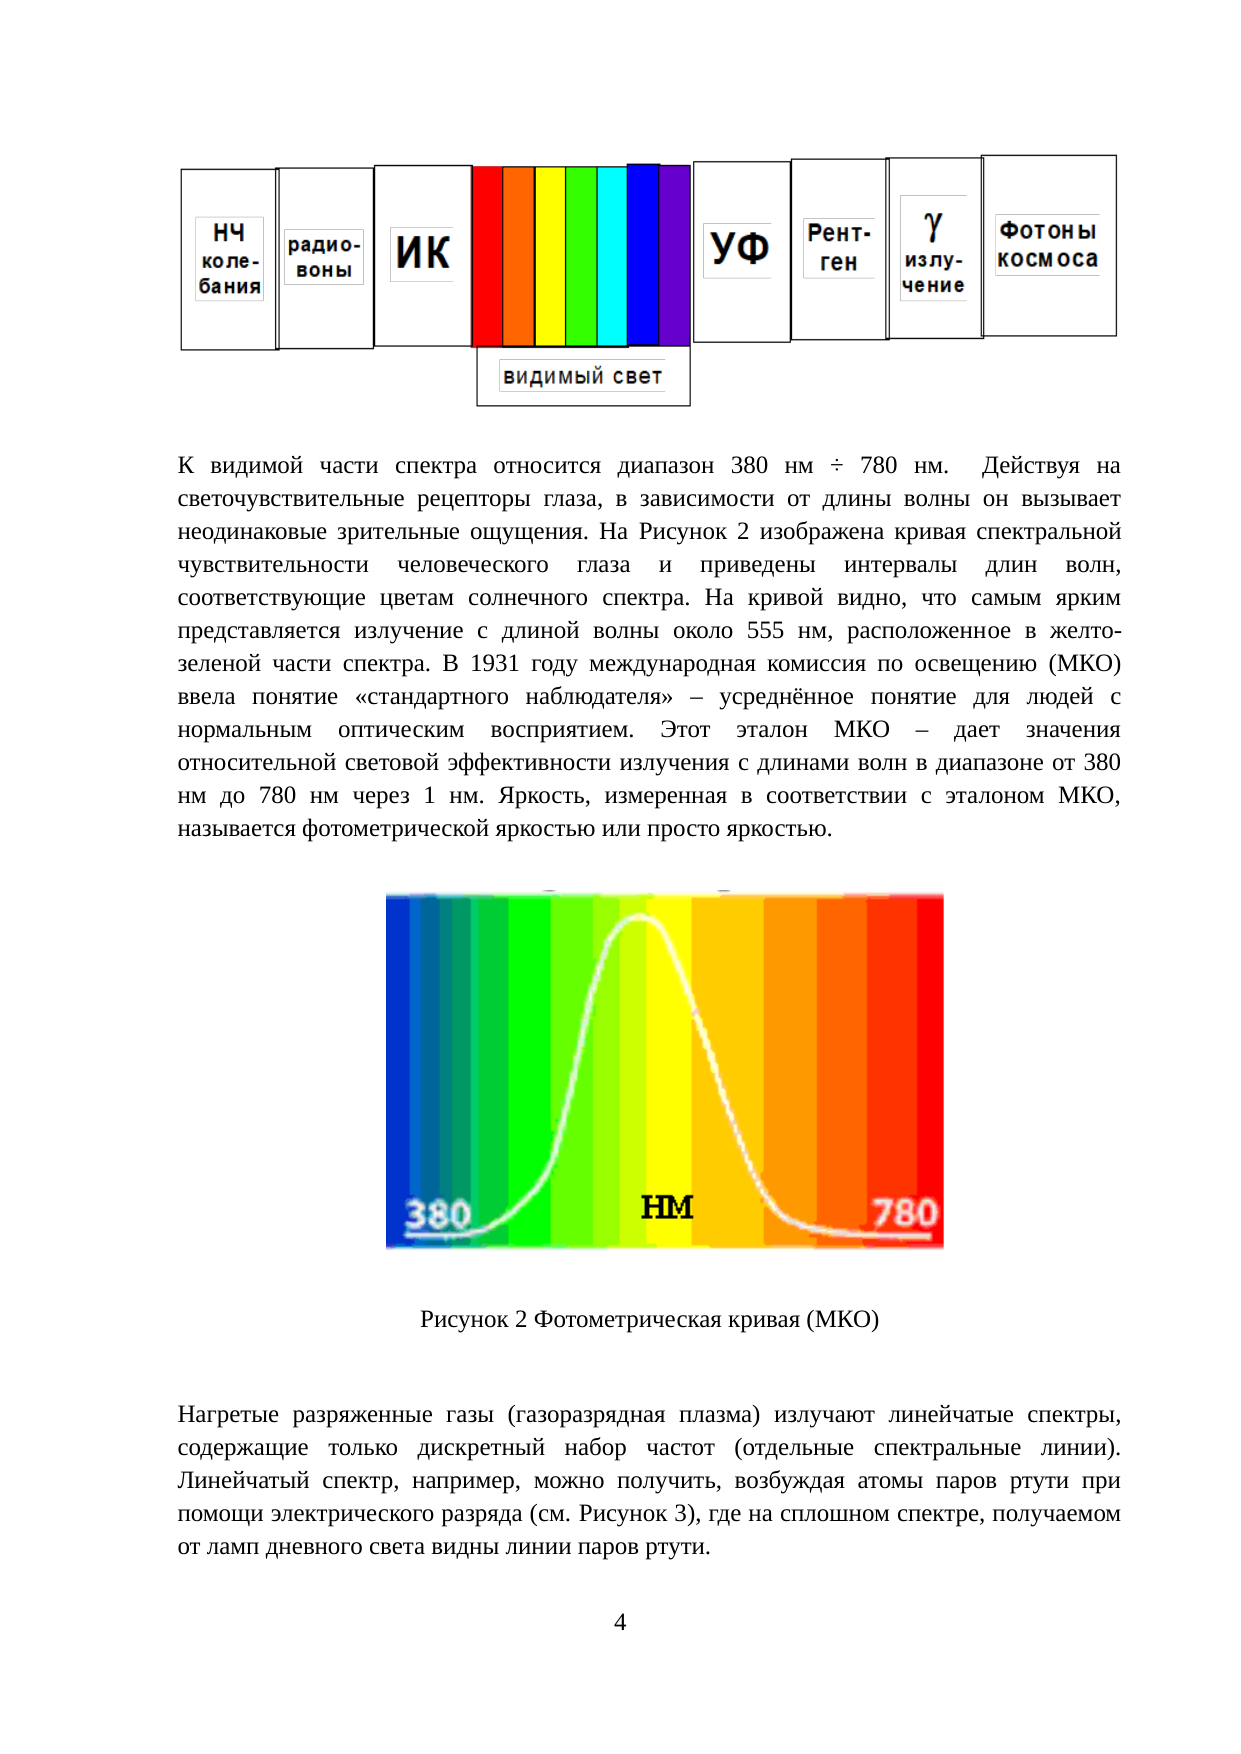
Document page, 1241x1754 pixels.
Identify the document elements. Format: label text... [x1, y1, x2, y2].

picture [147, 118, 1152, 446]
text К видимой части спектра относится диапазон 380 нм ÷ 780 нм. Действуя на светочувствительные рецепторы глаза, в зависимости от длины волны он вызывает неодинаковые зрительные ощущения. На Рисунок 2 изображена кривая спектральной чувствительности человеческого глаза и приведены интервалы длин волн, соответствующие цветам солнечного спектра. На кривой видно, что самым ярким представляется излучение с длиной волны около 555 нм, расположенное в желто-зеленой части спектра. В 1931 году международная комиссия по освещению (МКО) ввела понятие «стандартного наблюдателя» – усреднённое понятие для людей с нормальным оптическим восприятием. Этот эталон МКО – дает значения относительной световой эффективности излучения с длинами волн в диапазоне от 380 нм до 780 нм через 1 нм. Яркость, измеренная в соответствии с эталоном МКО, называется фотометрической яркостью или просто яркостью. [177, 446, 1122, 842]
text Нагретые разряженные газы (газоразрядная плазма) излучают линейчатые спектры, содержащие только дискретный набор частот (отдельные спектральные линии). Линейчатый спектр, например, можно получить, возбуждая атомы паров ртути при помощи электрического разряда (см. Рисунок 3), где на сплошном спектре, получаемом от ламп дневного света видны линии паров ртути. [177, 1399, 1122, 1560]
picture [386, 890, 944, 1258]
text Рисунок 2 Фотометрическая кривая (МКО) [177, 1304, 1122, 1333]
